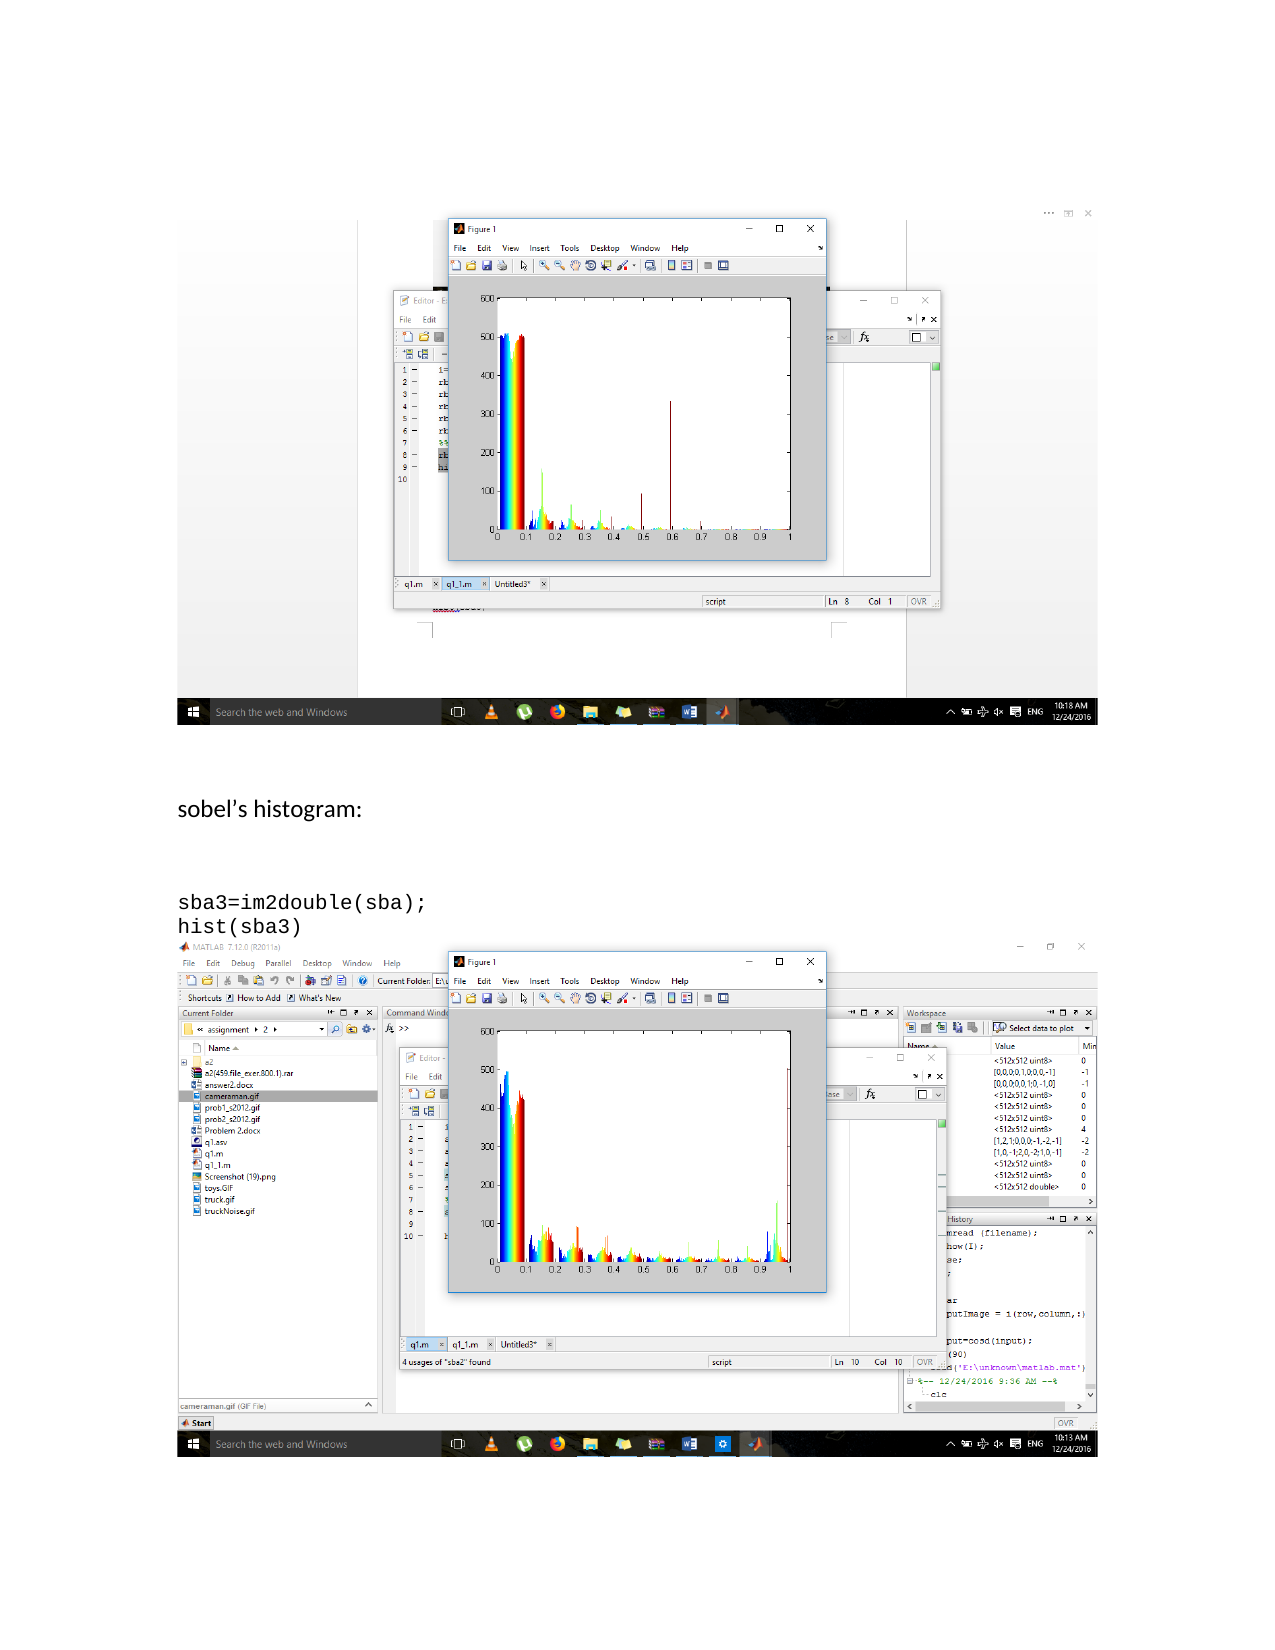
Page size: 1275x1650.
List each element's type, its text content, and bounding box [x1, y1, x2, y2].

text sobel’s histogram: [177, 793, 1098, 823]
text sba3=im2double(sba); [177, 892, 1098, 916]
text hist(sba3) [177, 916, 1098, 939]
picture [177, 939, 1098, 1457]
picture [177, 206, 1098, 725]
